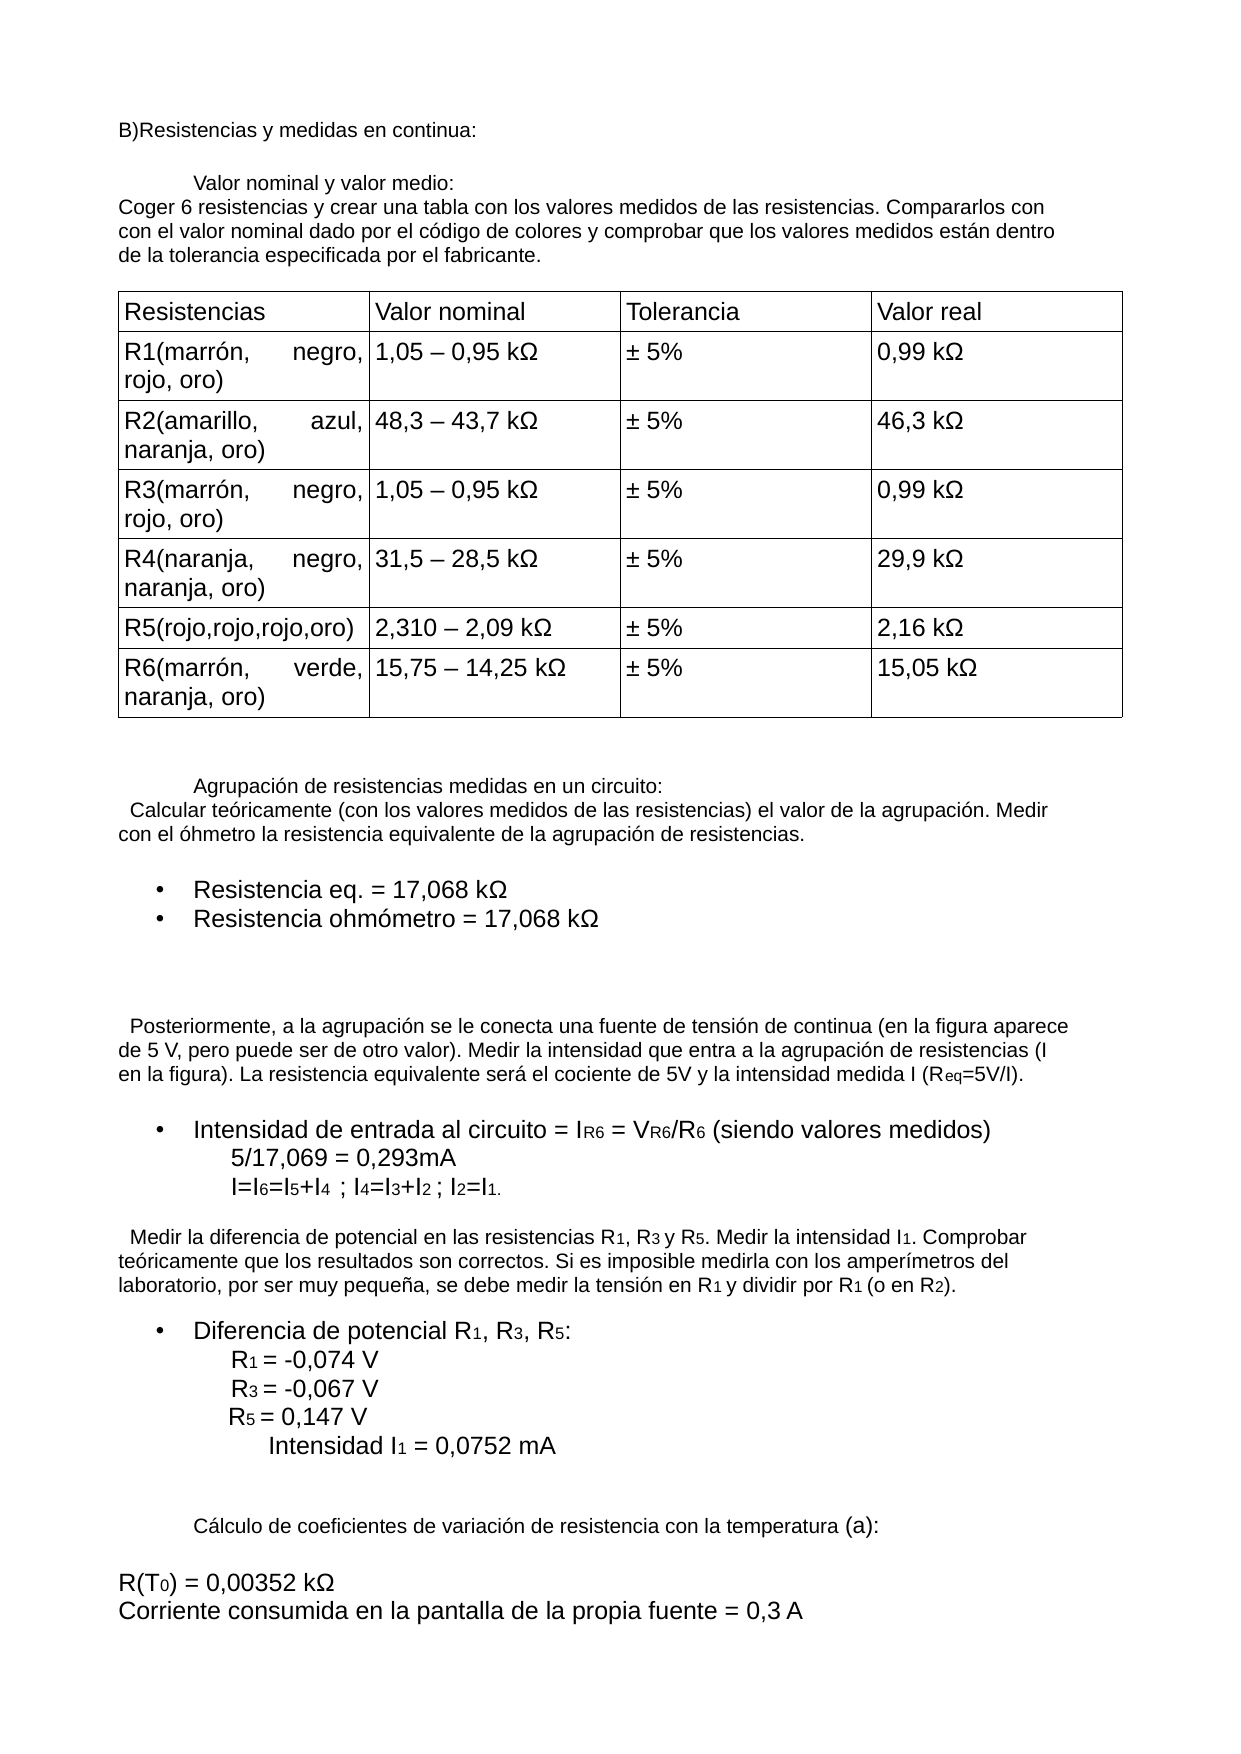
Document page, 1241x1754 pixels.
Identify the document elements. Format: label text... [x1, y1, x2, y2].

list R3 = -0,067 V [193, 1373, 1122, 1402]
text Calcular teóricamente (con los valores medidos de las resistencias) el valor de la agrupación. Medir [118, 798, 1122, 822]
list R1 = -0,074 V [193, 1345, 1122, 1373]
text R5 = 0,147 V [118, 1402, 1122, 1431]
table_header Valor real [872, 292, 1122, 331]
table_cell 0,99 kΩ [872, 332, 1122, 400]
text Agrupación de resistencias medidas en un circuito: [118, 774, 1122, 798]
text Medir la diferencia de potencial en las resistencias R1, R3 y R5. Medir la intensidad I1. Comprobar [118, 1225, 1122, 1249]
table_cell ± 5% [621, 649, 871, 717]
list I=I6=I5+I4 ; I4=I3+I2 ; I2=I1. [193, 1172, 1122, 1201]
text Coger 6 resistencias y crear una tabla con los valores medidos de las resistencias. Compararlos con [118, 195, 1122, 219]
text Valor nominal y valor medio: [118, 171, 1122, 195]
table_cell 2,310 – 2,09 kΩ [370, 608, 620, 647]
list Intensidad de entrada al circuito = IR6 = VR6/R6 (siendo valores medidos) [156, 1114, 1122, 1143]
table_cell R5(rojo,rojo,rojo,oro) [119, 608, 369, 647]
list Resistencia eq. = 17,068 kΩ [156, 875, 1122, 904]
table_cell 29,9 kΩ [872, 539, 1122, 607]
table_cell R6(marrón, verde, naranja, oro) [119, 649, 369, 717]
table_header Valor nominal [370, 292, 620, 331]
table_cell ± 5% [621, 332, 871, 400]
table_cell ± 5% [621, 539, 871, 607]
table_header Resistencias [119, 292, 369, 331]
table_cell R1(marrón, negro, rojo, oro) [119, 332, 369, 400]
table_cell 46,3 kΩ [872, 401, 1122, 469]
table_cell 31,5 – 28,5 kΩ [370, 539, 620, 607]
text Posteriormente, a la agrupación se le conecta una fuente de tensión de continua (en la figura aparece [118, 1014, 1122, 1038]
table_cell R3(marrón, negro, rojo, oro) [119, 470, 369, 538]
table_cell 0,99 kΩ [872, 470, 1122, 538]
table_cell 2,16 kΩ [872, 608, 1122, 647]
table_cell ± 5% [621, 608, 871, 647]
list Diferencia de potencial R1, R3, R5: [156, 1316, 1122, 1345]
table_cell R4(naranja, negro, naranja, oro) [119, 539, 369, 607]
text Cálculo de coeficientes de variación de resistencia con la temperatura (a): [118, 1512, 1122, 1539]
table_header Tolerancia [621, 292, 871, 331]
table_cell ± 5% [621, 470, 871, 538]
text con el valor nominal dado por el código de colores y comprobar que los valores medidos están dentro [118, 219, 1122, 243]
table_cell 1,05 – 0,95 kΩ [370, 470, 620, 538]
text laboratorio, por ser muy pequeña, se debe medir la tensión en R1 y dividir por R1 (o en R2). [118, 1273, 1122, 1297]
text Corriente consumida en la pantalla de la propia fuente = 0,3 A [118, 1596, 1122, 1625]
table_cell 48,3 – 43,7 kΩ [370, 401, 620, 469]
text con el óhmetro la resistencia equivalente de la agrupación de resistencias. [118, 822, 1122, 846]
text Intensidad I1 = 0,0752 mA [118, 1431, 1122, 1460]
list Resistencia ohmómetro = 17,068 kΩ [156, 904, 1122, 932]
text teóricamente que los resultados son correctos. Si es imposible medirla con los amperímetros del [118, 1249, 1122, 1273]
table_cell 15,75 – 14,25 kΩ [370, 649, 620, 717]
table_cell 1,05 – 0,95 kΩ [370, 332, 620, 400]
table_cell R2(amarillo, azul, naranja, oro) [119, 401, 369, 469]
text de 5 V, pero puede ser de otro valor). Medir la intensidad que entra a la agrupación de resistencias (I [118, 1038, 1122, 1062]
text de la tolerancia especificada por el fabricante. [118, 243, 1122, 267]
table_cell ± 5% [621, 401, 871, 469]
text R(T0) = 0,00352 kΩ [118, 1568, 1122, 1596]
list 5/17,069 = 0,293mA [193, 1143, 1122, 1172]
text B)Resistencias y medidas en continua: [118, 118, 1122, 142]
table_cell 15,05 kΩ [872, 649, 1122, 717]
text en la figura). La resistencia equivalente será el cociente de 5V y la intensidad medida I (Req=5V/I). [118, 1062, 1122, 1086]
